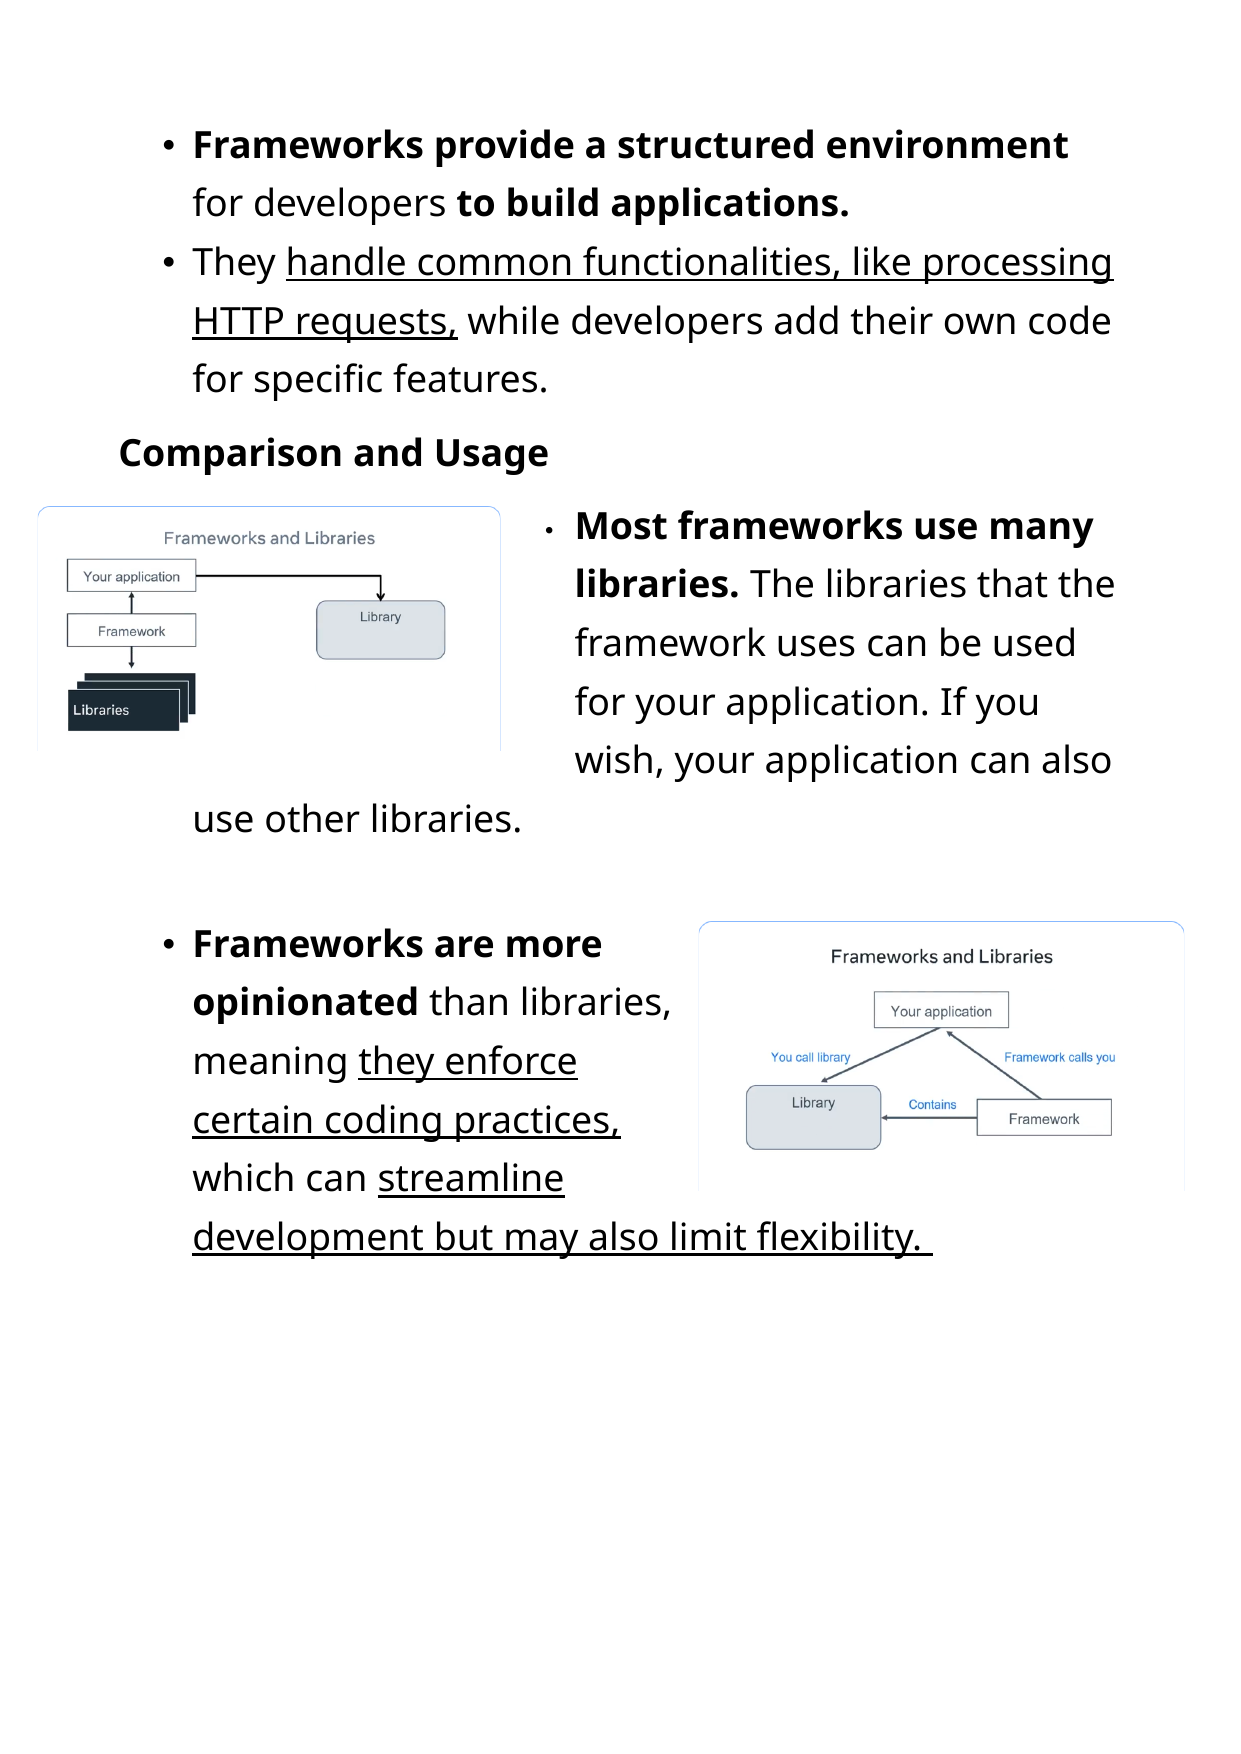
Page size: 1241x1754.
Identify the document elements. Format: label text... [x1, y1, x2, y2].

picture [698, 920, 1185, 1191]
text Comparison and Usage [118, 426, 1122, 477]
picture [37, 506, 501, 751]
list Most frameworks use many libraries. The libraries that the framework uses can be used for your application. If you wish, your application can also use other libraries. [162, 499, 1122, 843]
list Frameworks provide a structured environment for developers to build applications. [162, 118, 1122, 228]
list They handle common functionalities, like processing HTTP requests, while developers add their own code for specific features. [162, 235, 1122, 404]
list Frameworks are more opinionated than libraries, meaning they enforce certain coding practices, which can streamline development but may also limit flexibility. [162, 917, 1122, 1261]
